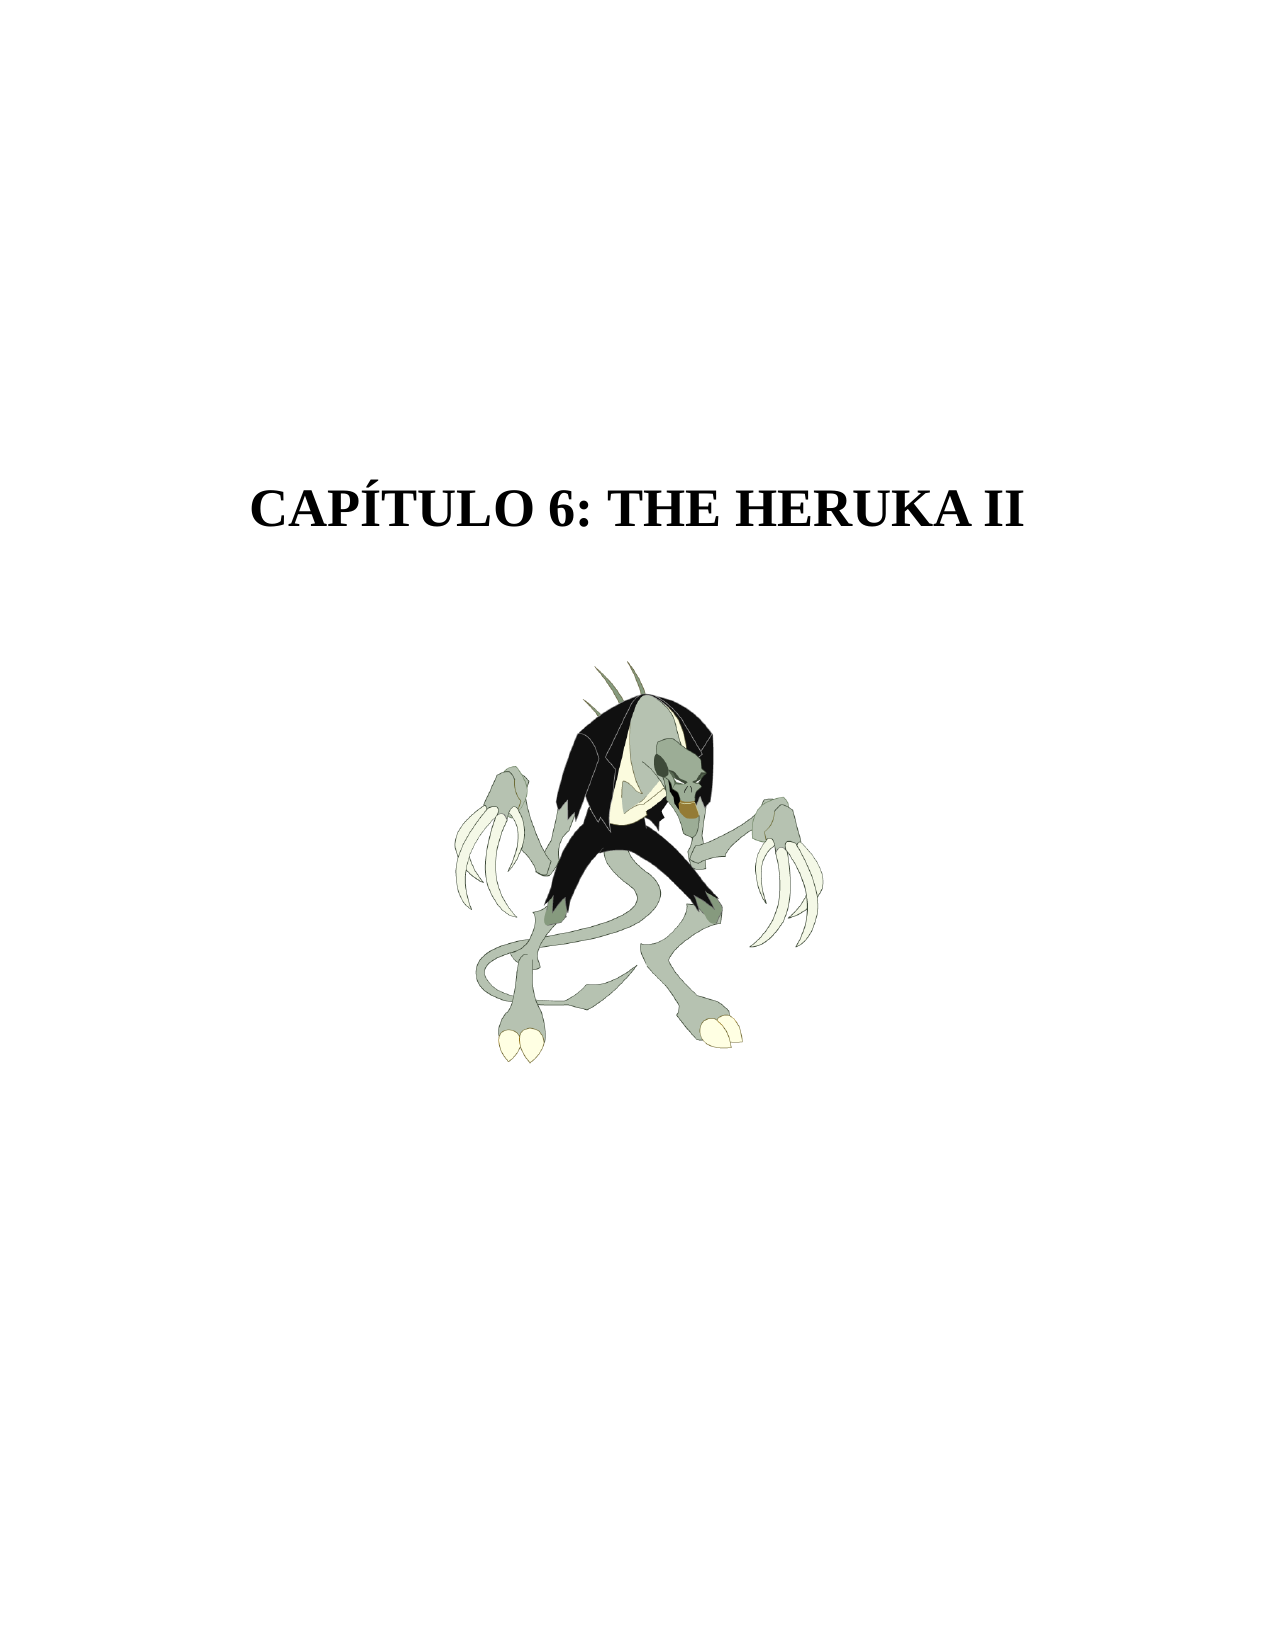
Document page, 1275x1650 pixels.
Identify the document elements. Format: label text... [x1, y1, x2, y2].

picture [446, 655, 829, 1070]
subtitle THE HERUKA II [121, 475, 1154, 538]
